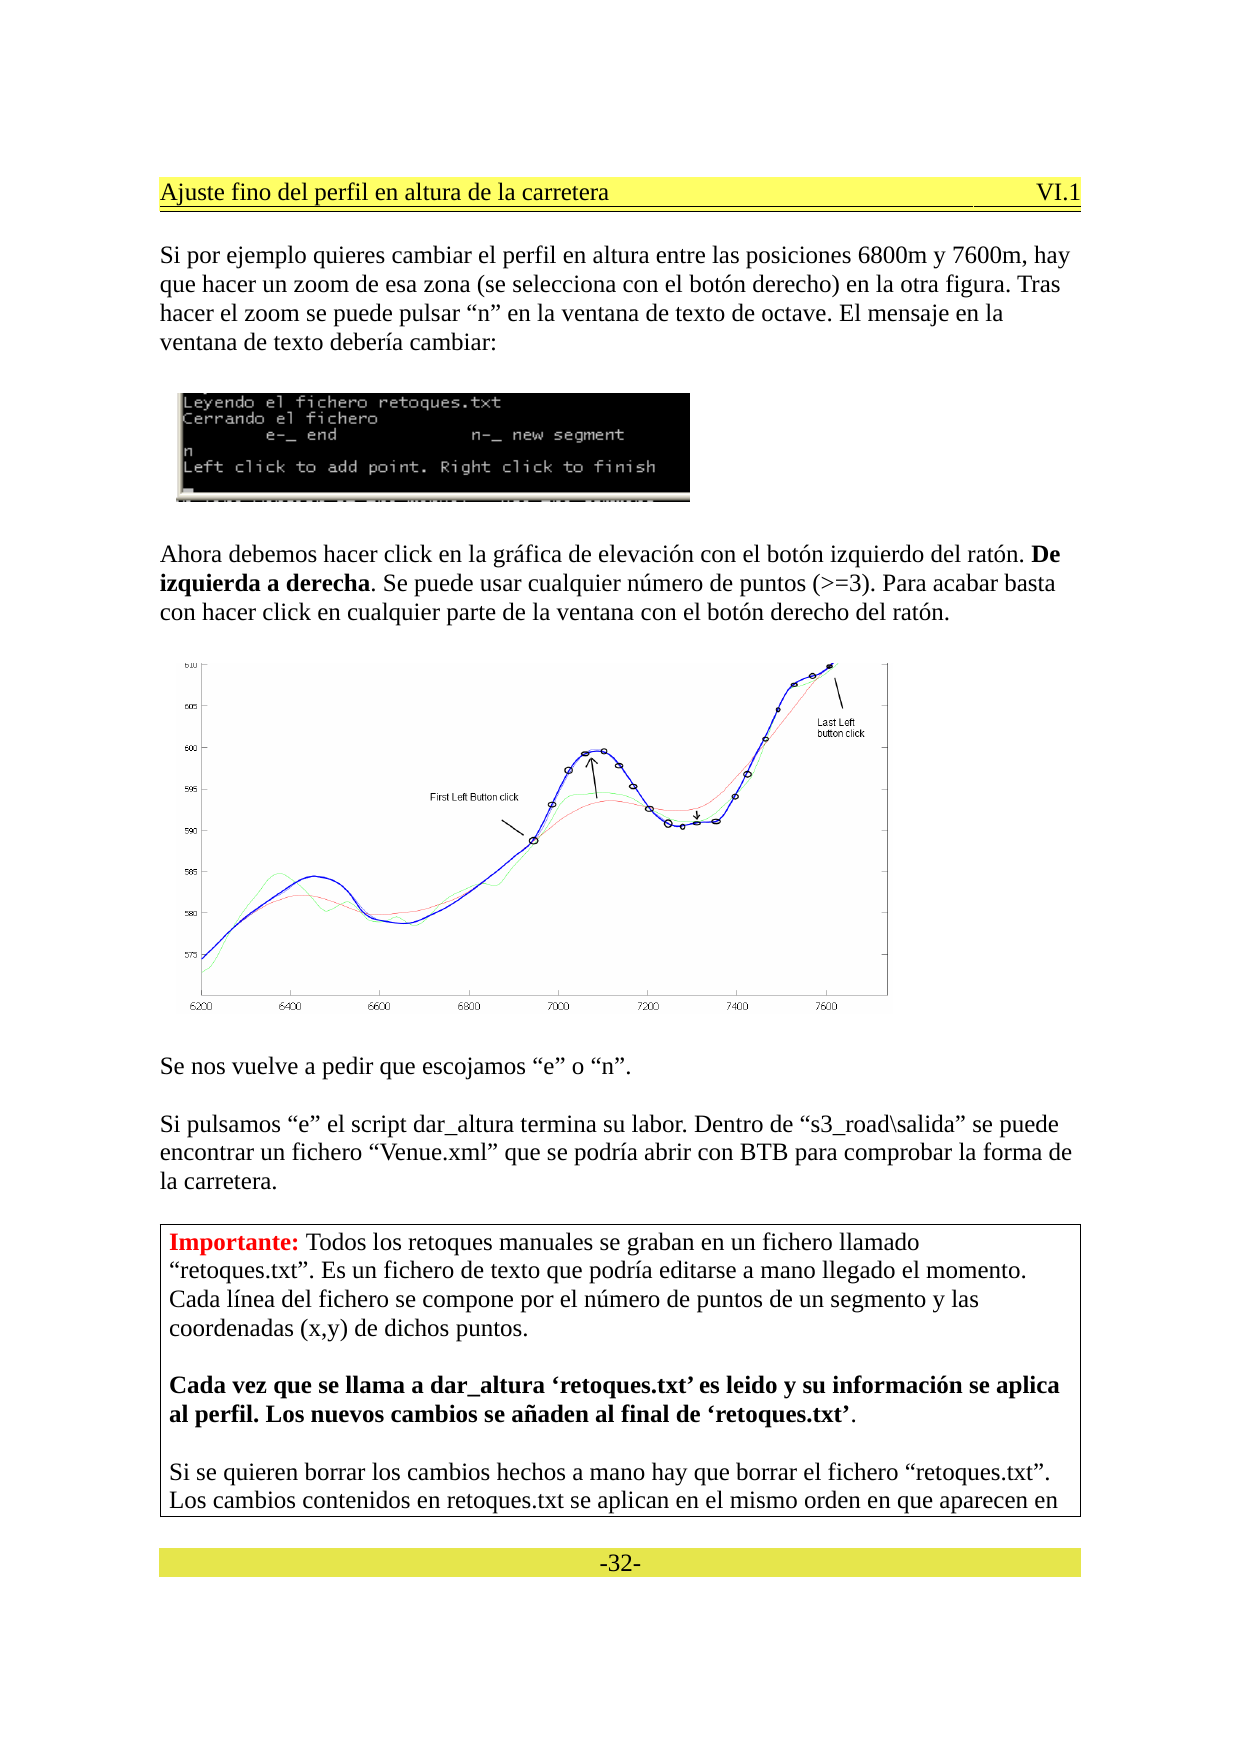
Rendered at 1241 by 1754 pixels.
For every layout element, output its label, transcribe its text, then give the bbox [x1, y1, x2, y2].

text Si pulsamos “e” el script dar_altura termina su labor. Dentro de “s3_road\salida” se puede encontrar un fichero “Venue.xml” que se podría abrir con BTB para comprobar la forma de la carretera. [159, 1109, 1081, 1195]
text Ahora debemos hacer click en la gráfica de elevación con el botón izquierdo del ratón. De izquierda a derecha. Se puede usar cualquier número de puntos (>=3). Para acabar basta con hacer click en cualquier parte de la ventana con el botón derecho del ratón. [159, 539, 1081, 626]
text Si por ejemplo quieres cambiar el perfil en altura entre las posiciones 6800m y 7600m, hay que hacer un zoom de esa zona (se selecciona con el botón derecho) en la otra figura. Tras hacer el zoom se puede pulsar “n” en la ventana de texto de octave. El mensaje en la ventana de texto debería cambiar: [159, 240, 1081, 355]
picture [176, 393, 690, 502]
text Importante: Todos los retoques manuales se graban en un fichero llamado “retoques.txt”. Es un fichero de texto que podría editarse a mano llegado el momento. Cada línea del fichero se compone por el número de puntos de un segmento y las coordenadas (x,y) de dichos puntos. [161, 1225, 1080, 1342]
text Se nos vuelve a pedir que escojamos “e” o “n”. [159, 1051, 1081, 1080]
text Cada vez que se llama a dar_altura ‘retoques.txt’ es leido y su información se aplica al perfil. Los nuevos cambios se añaden al final de ‘retoques.txt’. [161, 1367, 1080, 1428]
text Si se quieren borrar los cambios hechos a mano hay que borrar el fichero “retoques.txt”. Los cambios contenidos en retoques.txt se aplican en el mismo orden en que aparecen en [161, 1454, 1080, 1516]
picture [176, 663, 893, 1014]
